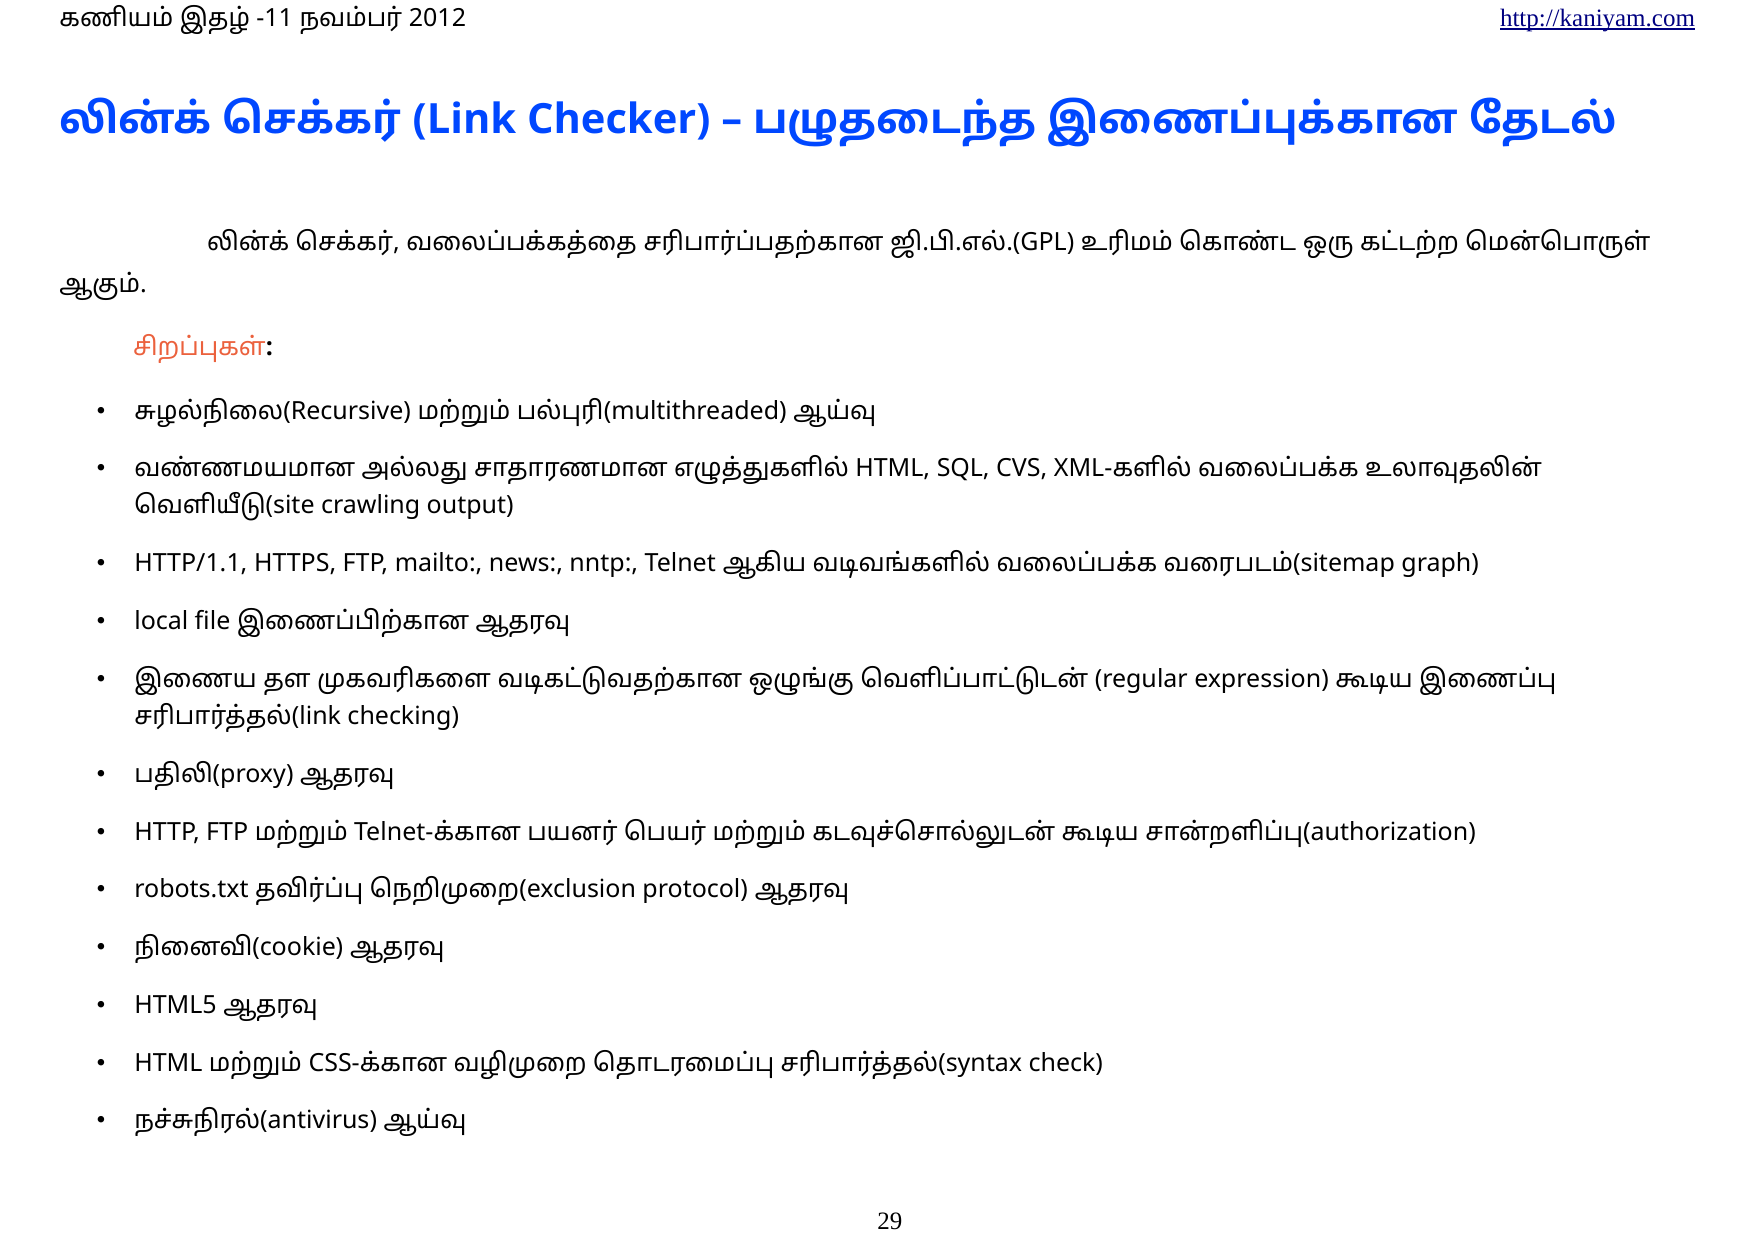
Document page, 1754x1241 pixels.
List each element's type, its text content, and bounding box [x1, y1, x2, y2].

list சுழல்நிலை(Recursive) மற்றும் பல்புரி(multithreaded) ஆய்வு [97, 392, 1695, 429]
list robots.txt தவிர்ப்பு நெறிமுறை(exclusion protocol) ஆதரவு [97, 871, 1695, 908]
list HTML5 ஆதரவு [97, 987, 1695, 1023]
text சிறப்புகள்: [59, 329, 1695, 366]
list பதிலி(proxy) ஆதரவு [97, 755, 1695, 792]
list இணைய தள முகவரிகளை வடிகட்டுவதற்கான ஒழுங்கு வெளிப்பாட்டுடன் (regular expression) கூடிய இணைப்பு சரிபார்த்தல்(link checking) [97, 661, 1695, 734]
list நினைவி(cookie) ஆதரவு [97, 929, 1695, 966]
list local file இணைப்பிற்கான ஆதரவு [97, 603, 1695, 640]
text லின்க் செக்கர், வலைப்பக்கத்தை சரிபார்ப்பதற்கான ஜி.பி.எல்.(GPL) உரிமம் கொண்ட ஒரு கட்டற்ற மென்பொருள் ஆகும். [59, 223, 1695, 303]
subtitle லின்க் செக்கர் (Link Checker) – பழுதடைந்த இணைப்புக்கான தேடல் [59, 89, 1695, 151]
list நச்சுநிரல்(antivirus) ஆய்வு [97, 1102, 1695, 1139]
list HTTP/1.1, HTTPS, FTP, mailto:, news:, nntp:, Telnet ஆகிய வடிவங்களில் வலைப்பக்க வரைபடம்(sitemap graph) [97, 545, 1695, 582]
list HTML மற்றும் CSS-க்கான வழிமுறை தொடரமைப்பு சரிபார்த்தல்(syntax check) [97, 1044, 1695, 1081]
list வண்ணமயமான அல்லது சாதாரணமான எழுத்துகளில் HTML, SQL, CVS, XML-களில் வலைப்பக்க உலாவுதலின் வெளியீடு(site crawling output) [97, 450, 1695, 524]
list HTTP, FTP மற்றும் Telnet-க்கான பயனர் பெயர் மற்றும் கடவுச்சொல்லுடன் கூடிய சான்றளிப்பு(authorization) [97, 813, 1695, 850]
